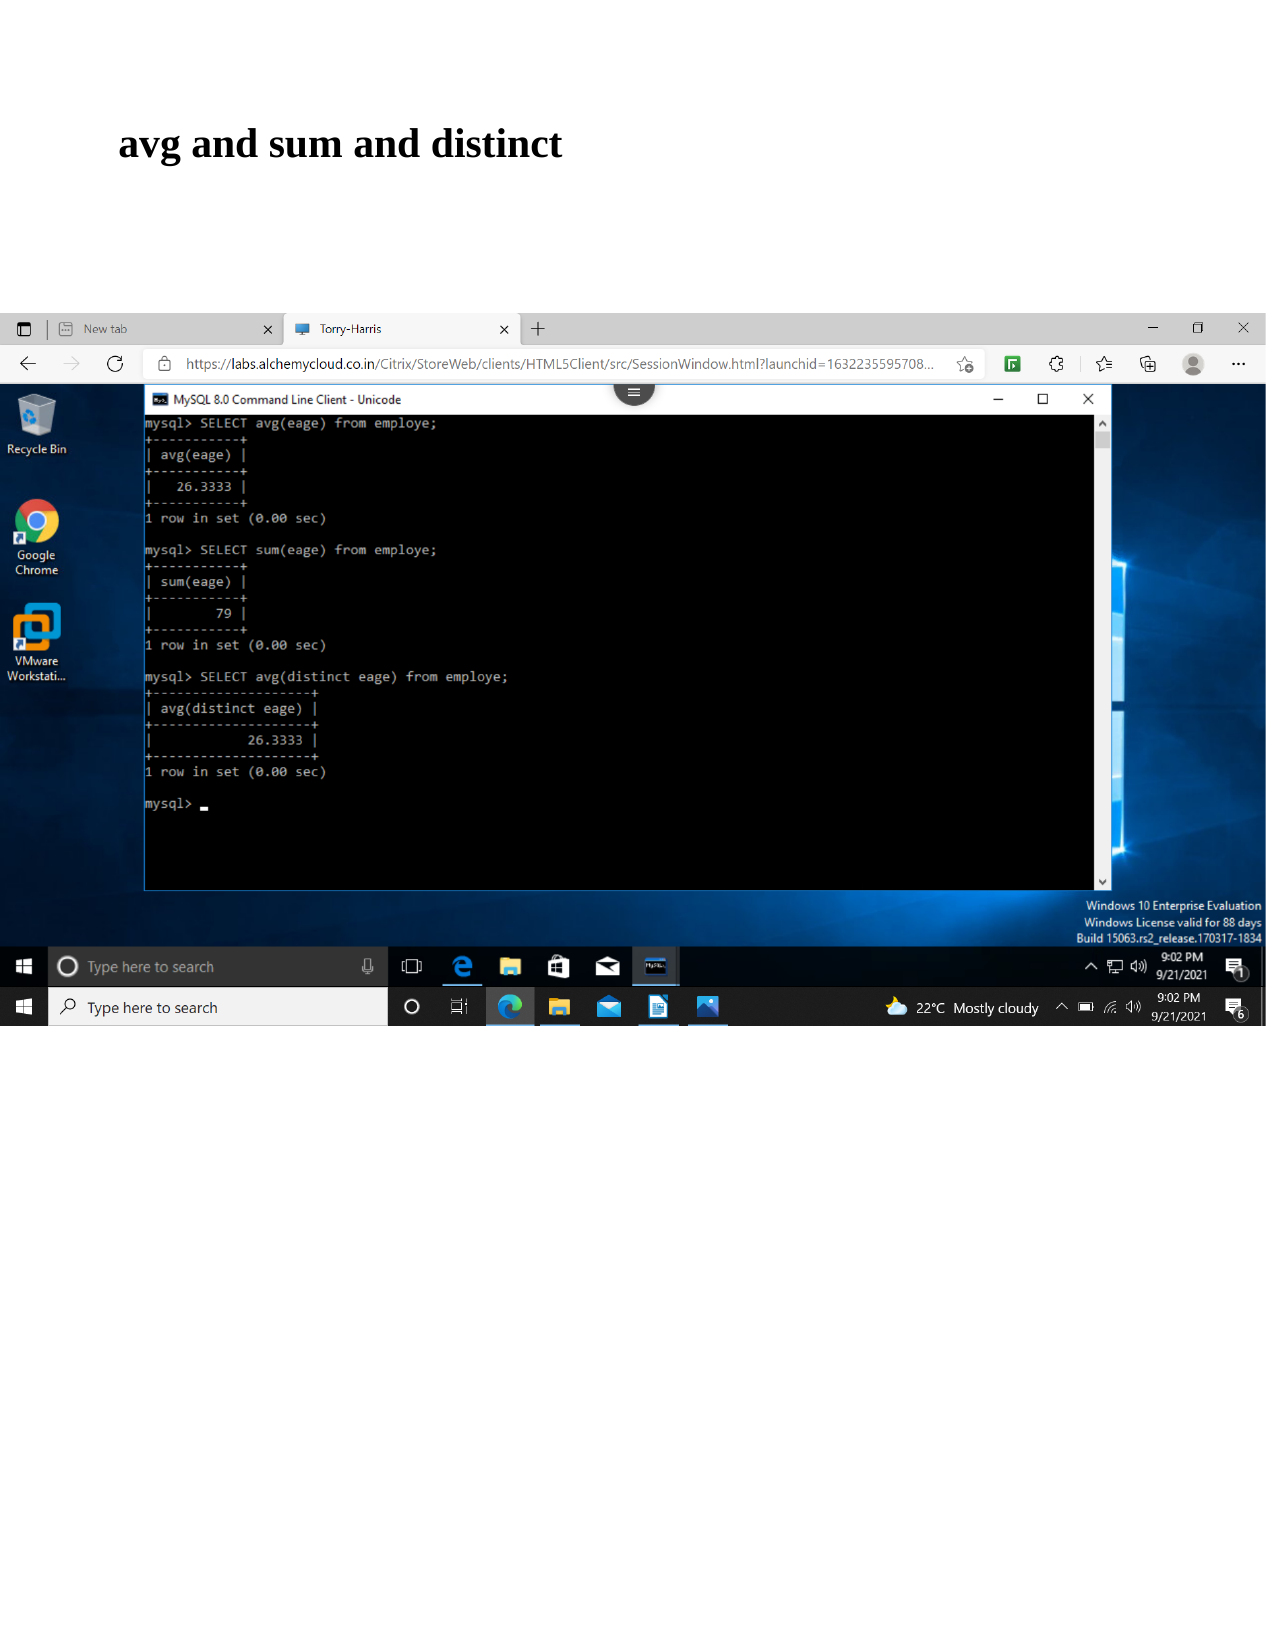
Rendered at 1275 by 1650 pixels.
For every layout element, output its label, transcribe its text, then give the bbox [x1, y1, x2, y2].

picture [0, 313, 1266, 1026]
text avg and sum and distinct [118, 118, 1157, 166]
